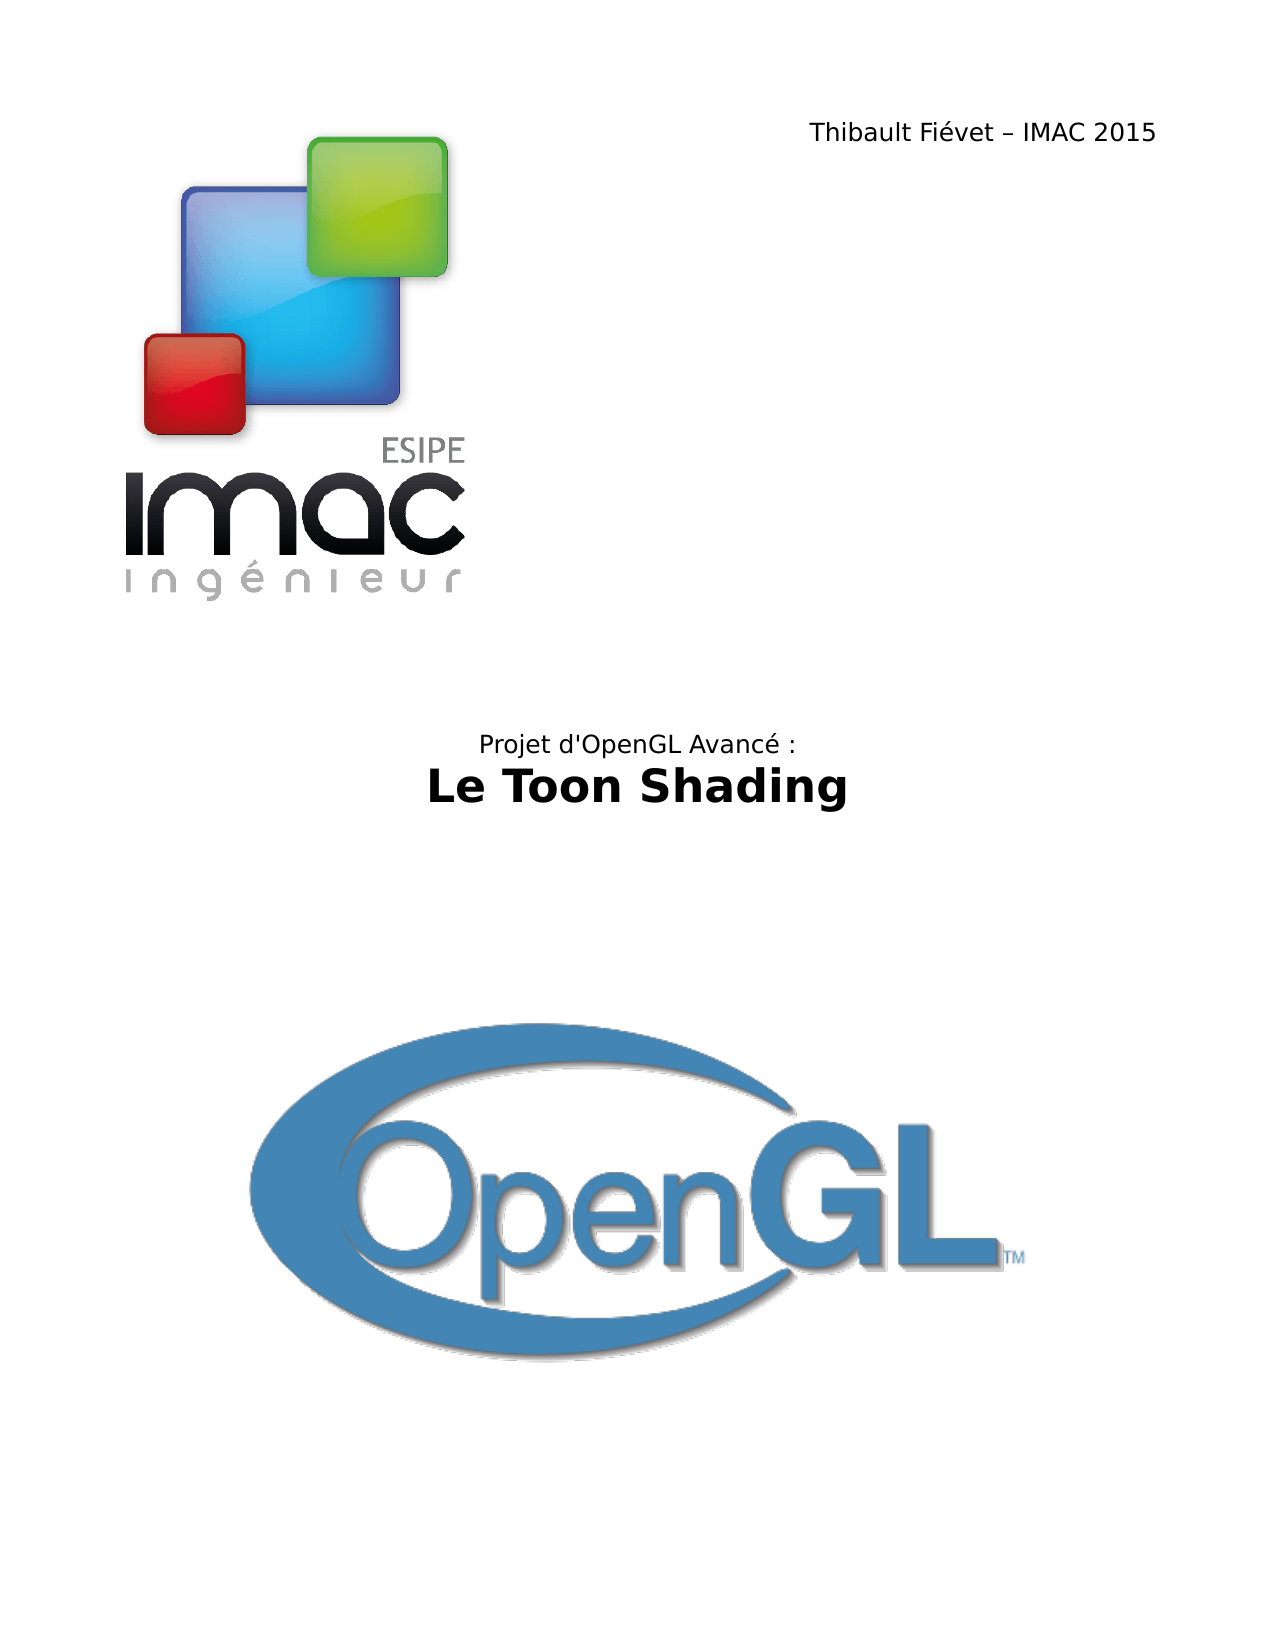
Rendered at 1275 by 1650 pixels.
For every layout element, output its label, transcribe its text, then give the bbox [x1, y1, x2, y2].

text Projet d'OpenGL Avancé : [118, 731, 1157, 760]
text Le Toon Shading [118, 760, 1157, 813]
text Thibault Fiévet – IMAC 2015 [118, 118, 1157, 147]
picture [126, 124, 470, 601]
picture [237, 1019, 1038, 1367]
